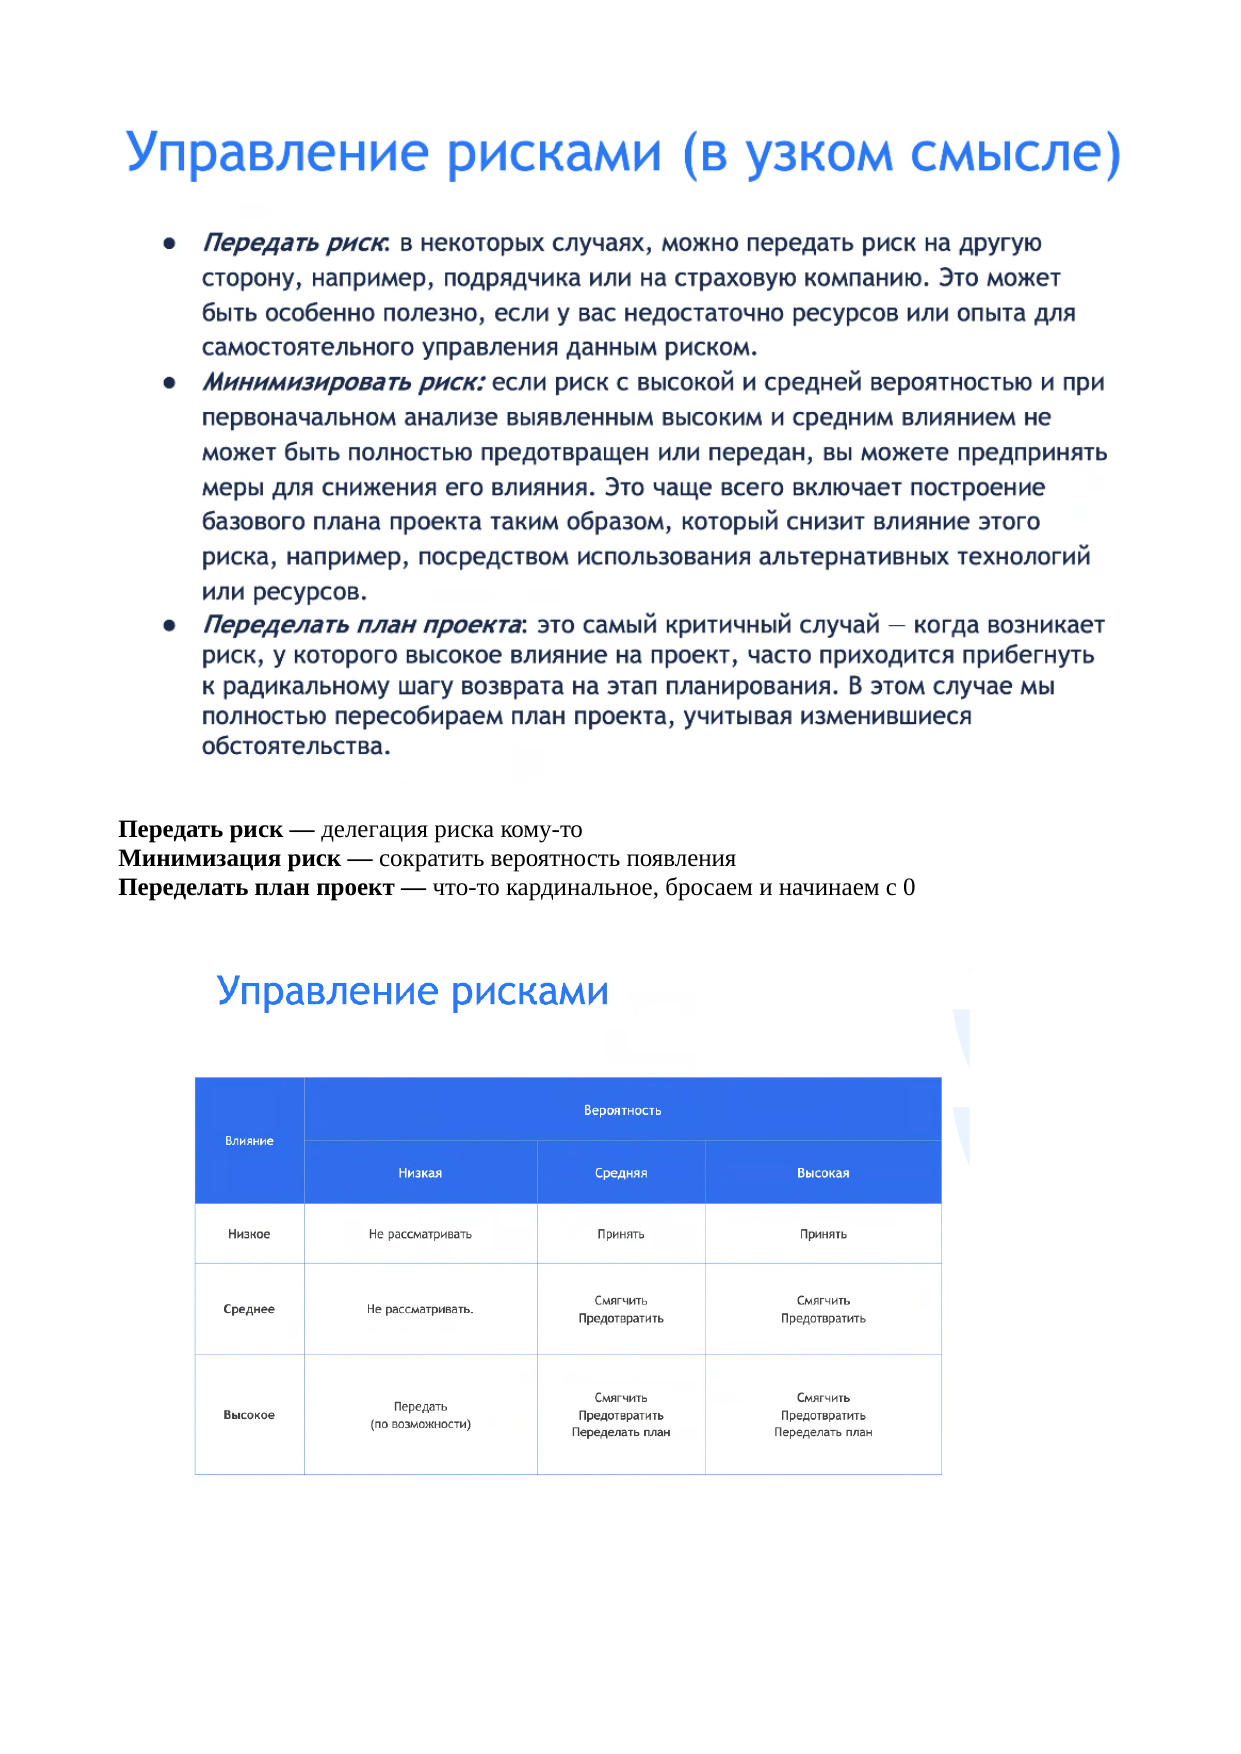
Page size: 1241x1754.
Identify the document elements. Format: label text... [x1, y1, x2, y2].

text Минимизация риск — сократить вероятность появления [118, 843, 1122, 872]
picture [185, 968, 970, 1477]
picture [118, 118, 1123, 786]
text Передать риск — делегация риска кому-то [118, 814, 1122, 843]
text Переделать план проект — что-то кардинальное, бросаем и начинаем с 0 [118, 872, 1122, 901]
